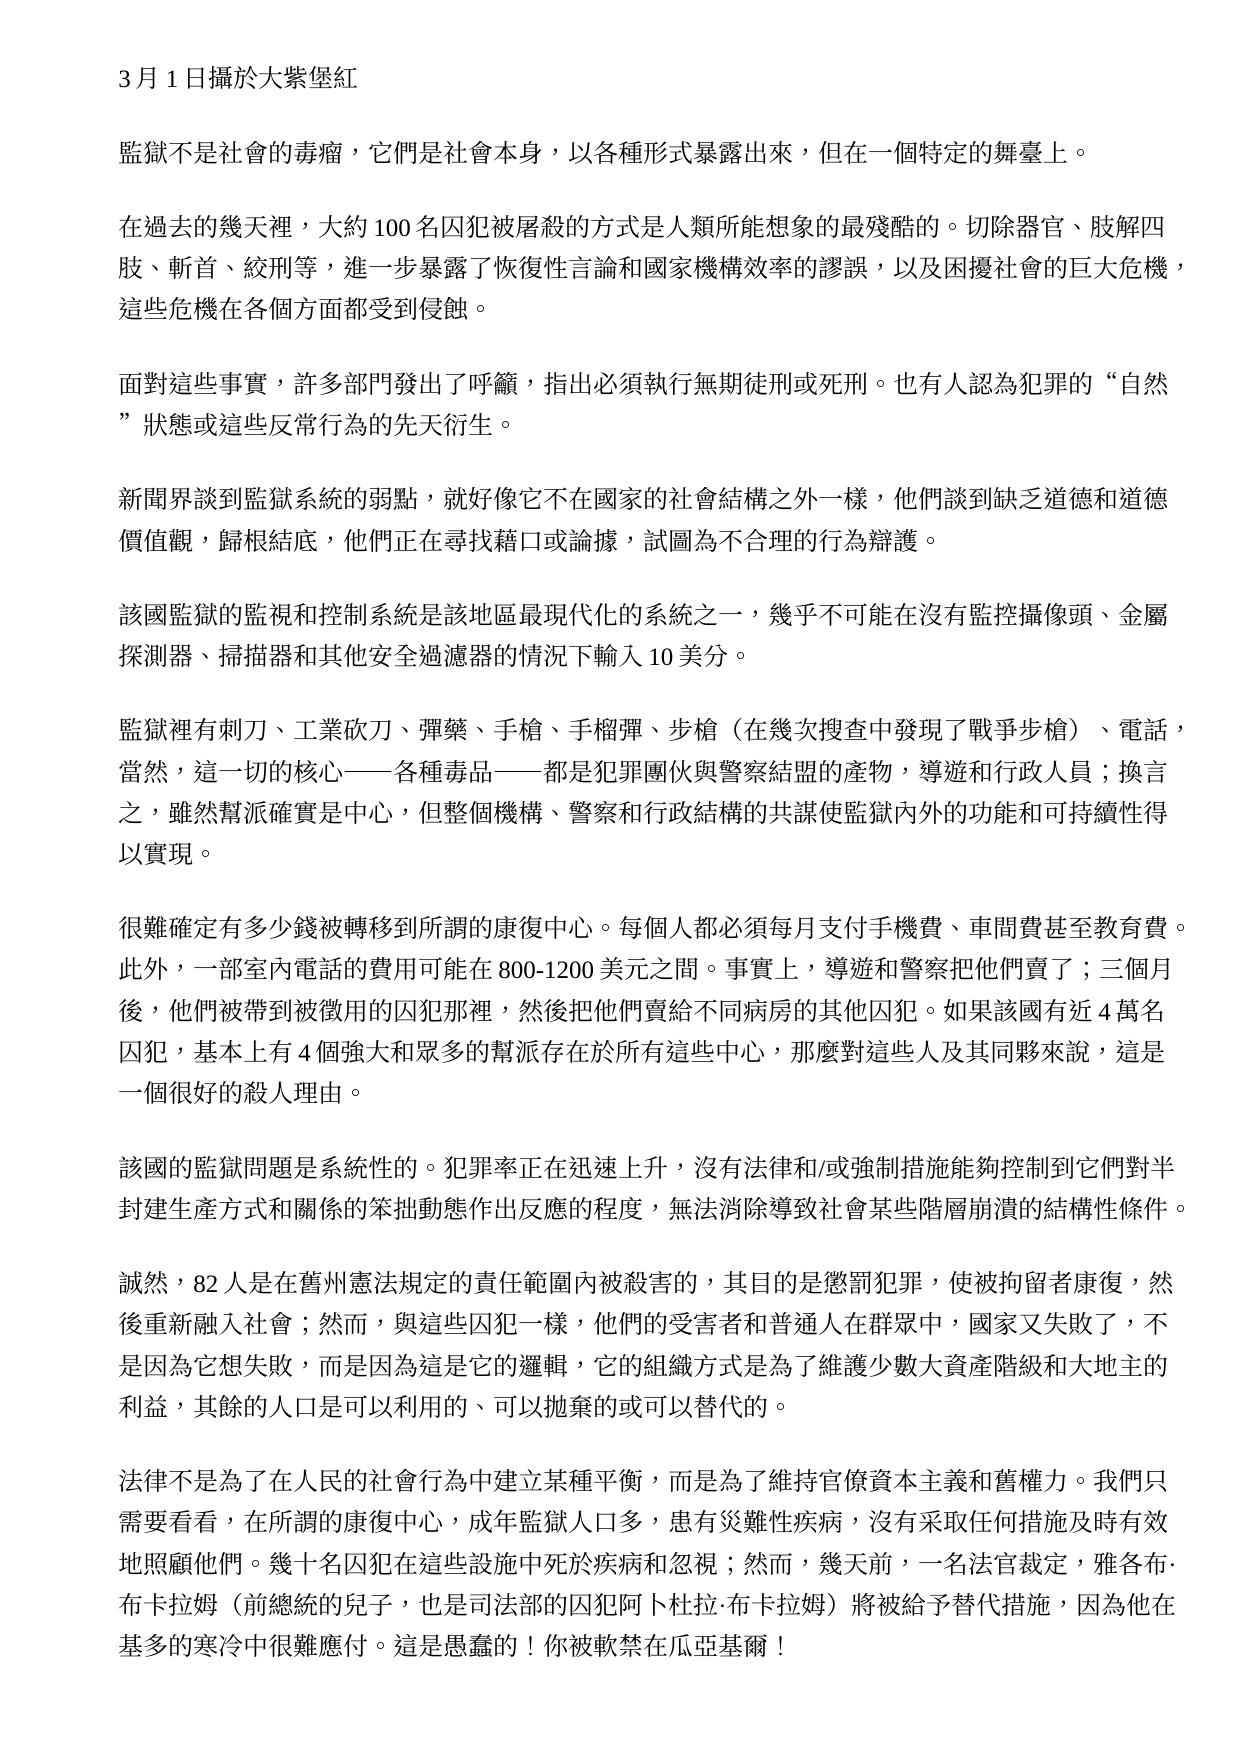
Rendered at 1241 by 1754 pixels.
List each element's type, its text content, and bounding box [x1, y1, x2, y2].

text https://www.revolutionobrera.com/public html/wp-content/uploads/2021/03/carcles-ecuador.jpg 2021-03-04T15:06:19-05:00 https://www.revolutionObrera.com/author/root/ [地]https://www.revolutionObrera.com/public html/wp-content/uploads/2020/02/workers-520x245.jpg'，'https://www.revolutionObrera.com/public html/wp-content/uploads/2021/02/nicolas-520x245.jpg'，'https://www.revolutionObrera.com/public html/wp-content/uploads/2021/02/china-copy-520x245.jpg“，“哦。https://www.revolutionObrera.com/wp-content/uploads/2017/04/supportnos.jpg'，'https://www.revolutionObrera.com/public html/wp-content/plugins/telegram-bot/img/telegramiconmini.jpg'，'https://www.revolutionObrera.com/public html/wp-content/uploads/2020/10/pgi-620x349.png“，“哦。https://www.revolutionObrera.com/public html/wp-content/uploads/2021/01/bella-org-back-620x620.jpeg'，'https://www.revolutionObrera.com/public html/wp-content/uploads/2020/10/vologo-620x233.png'，'https://www.revolutionObrera.com/public html/wp-content/uploads/2020/10/blogs-620x165.png“，“哦。https://www.revolutionObrera.com/public html/wp-content/uploads/2021/01/ro-494.jpg'，'https://www.revolutionObrera.com/public html/wp-content/uploads/2021/01/almanaque-2121.jpg'，'https://www.revolutionObrera.com/public html/wp-content/uploads/2020/07/portadesafios.jpg“，“哦。https://www.revolutionObrera.com/wp-content/uploads/2020/01/programmuoclm.jpg'，'https://www.revolutionObrera.com/wp-content/uploads/2016/08/portalg.jpg'，'https://www.revolutionObrera.com/public html/wp-content/plugins/email-subscribers/lite/public/images/spinner.gif“，“哦。https://www.revolutionObrera.com/propossite/wp-content/uploads/2015/08/logof.png“] 罪犯對生產力發展的影響是可以詳細說明的。如果沒有搶劫，鎖會發展到現在的完美嗎？如果沒有造假者，紙幣製造業是否會發展到目前的水平？……如果我們放棄私人犯罪領域：如果沒有國內犯罪，世界市場是否會出現？即使是國家？ 馬克思 3月1日攝於大紫堡紅 監獄不是社會的毒瘤，它們是社會本身，以各種形式暴露出來，但在一個特定的舞臺上。 在過去的幾天裡，大約100名囚犯被屠殺的方式是人類所能想象的最殘酷的。切除器官、肢解四肢、斬首、絞刑等，進一步暴露了恢復性言論和國家機構效率的謬誤，以及困擾社會的巨大危機，這些危機在各個方面都受到侵蝕。 面對這些事實，許多部門發出了呼籲，指出必須執行無期徒刑或死刑。也有人認為犯罪的“自然”狀態或這些反常行為的先天衍生。 新聞界談到監獄系統的弱點，就好像它不在國家的社會結構之外一樣，他們談到缺乏道德和道德價值觀，歸根結底，他們正在尋找藉口或論據，試圖為不合理的行為辯護。 該國監獄的監視和控制系統是該地區最現代化的系統之一，幾乎不可能在沒有監控攝像頭、金屬探測器、掃描器和其他安全過濾器的情況下輸入10美分。 監獄裡有刺刀、工業砍刀、彈藥、手槍、手榴彈、步槍（在幾次搜查中發現了戰爭步槍）、電話，當然，這一切的核心——各種毒品——都是犯罪團伙與警察結盟的產物，導遊和行政人員；換言之，雖然幫派確實是中心，但整個機構、警察和行政結構的共謀使監獄內外的功能和可持續性得以實現。 很難確定有多少錢被轉移到所謂的康復中心。每個人都必須每月支付手機費、車間費甚至教育費。此外，一部室內電話的費用可能在800-1200美元之間。事實上，導遊和警察把他們賣了；三個月後，他們被帶到被徵用的囚犯那裡，然後把他們賣給不同病房的其他囚犯。如果該國有近4萬名囚犯，基本上有4個強大和眾多的幫派存在於所有這些中心，那麼對這些人及其同夥來說，這是一個很好的殺人理由。 該國的監獄問題是系統性的。犯罪率正在迅速上升，沒有法律和/或強制措施能夠控制到它們對半封建生產方式和關係的笨拙動態作出反應的程度，無法消除導致社會某些階層崩潰的結構性條件。 誠然，82人是在舊州憲法規定的責任範圍內被殺害的，其目的是懲罰犯罪，使被拘留者康復，然後重新融入社會；然而，與這些囚犯一樣，他們的受害者和普通人在群眾中，國家又失敗了，不是因為它想失敗，而是因為這是它的邏輯，它的組織方式是為了維護少數大資產階級和大地主的利益，其餘的人口是可以利用的、可以拋棄的或可以替代的。 法律不是為了在人民的社會行為中建立某種平衡，而是為了維持官僚資本主義和舊權力。我們只需要看看，在所謂的康復中心，成年監獄人口多，患有災難性疾病，沒有采取任何措施及時有效地照顧他們。幾十名囚犯在這些設施中死於疾病和忽視；然而，幾天前，一名法官裁定，雅各布·布卡拉姆（前總統的兒子，也是司法部的囚犯阿卜杜拉·布卡拉姆）將被給予替代措施，因為他在基多的寒冷中很難應付。這是愚蠢的！你被軟禁在瓜亞基爾！ 恩格斯非常客觀地指出：“當一個人對另一個人造成傷害，使他或她死亡時，我們說這是謀殺；如果行為人是有預謀的，我們認為他的行為是犯罪。但是，當社會使數以百計的無產階級處於一種必然面臨過早和不正常死亡的境地時，當它奪走成千上萬人的基本生存手段，強加給他們其他生活條件時這樣，他們就不可能生存；當她用法律的有力武器強迫他們留在這種情況下，直到死亡來臨，這是不可避免的後果；……當她非常清楚，成千上萬的人將成為這些生存條件的受害者，但她允許因此，所犯的是一種罪行，與個人所犯的罪行非常相似，只是在這種情況下，這是一種更隱蔽、更背信棄義的罪行，一種沒有人能為自己辯護的罪行，而不是一種罪行，因為凶手看不見，因為凶手是每個人，而不是任何人，因為受害者的死亡似乎當然，犯下的罪比不犯下的罪要少，但這並不是說這是一種犯罪。”（恩格斯：英國工人階級的狀況） 在這個國家有一種雙重道德。就在監獄大屠殺發生前幾天，十幾人因對一群身心殘疾兒童的持續和有系統的強姦而被捕；當然，資產階級的新聞界和國家為了正確對待受害者和受害者而進行的干預，都回避了這種反常現象。今天，強姦、謀殺、四分五裂、搶劫、私刑、販毒、私營企業主或公職人員腐敗被視為一種常態，是不可避免的，是我們必須習慣的。 如果一個政府官員或私營企業能夠偽造檢測COVID 19的證據和疫苗，以保護該流行病的人口，或者在購買和分發所有這些針對COVID的投入時犯下腐敗行為，我們是否可以對監獄裡發生的事情感到驚訝？當然不是，這些罪行與監獄中的謀殺和有組織犯罪一樣或更嚴重，因為它們涉及到更多的人，他們受到傷害，從公共和私營機構危害大眾的健康和生命。 [118, 59, 1181, 1663]
